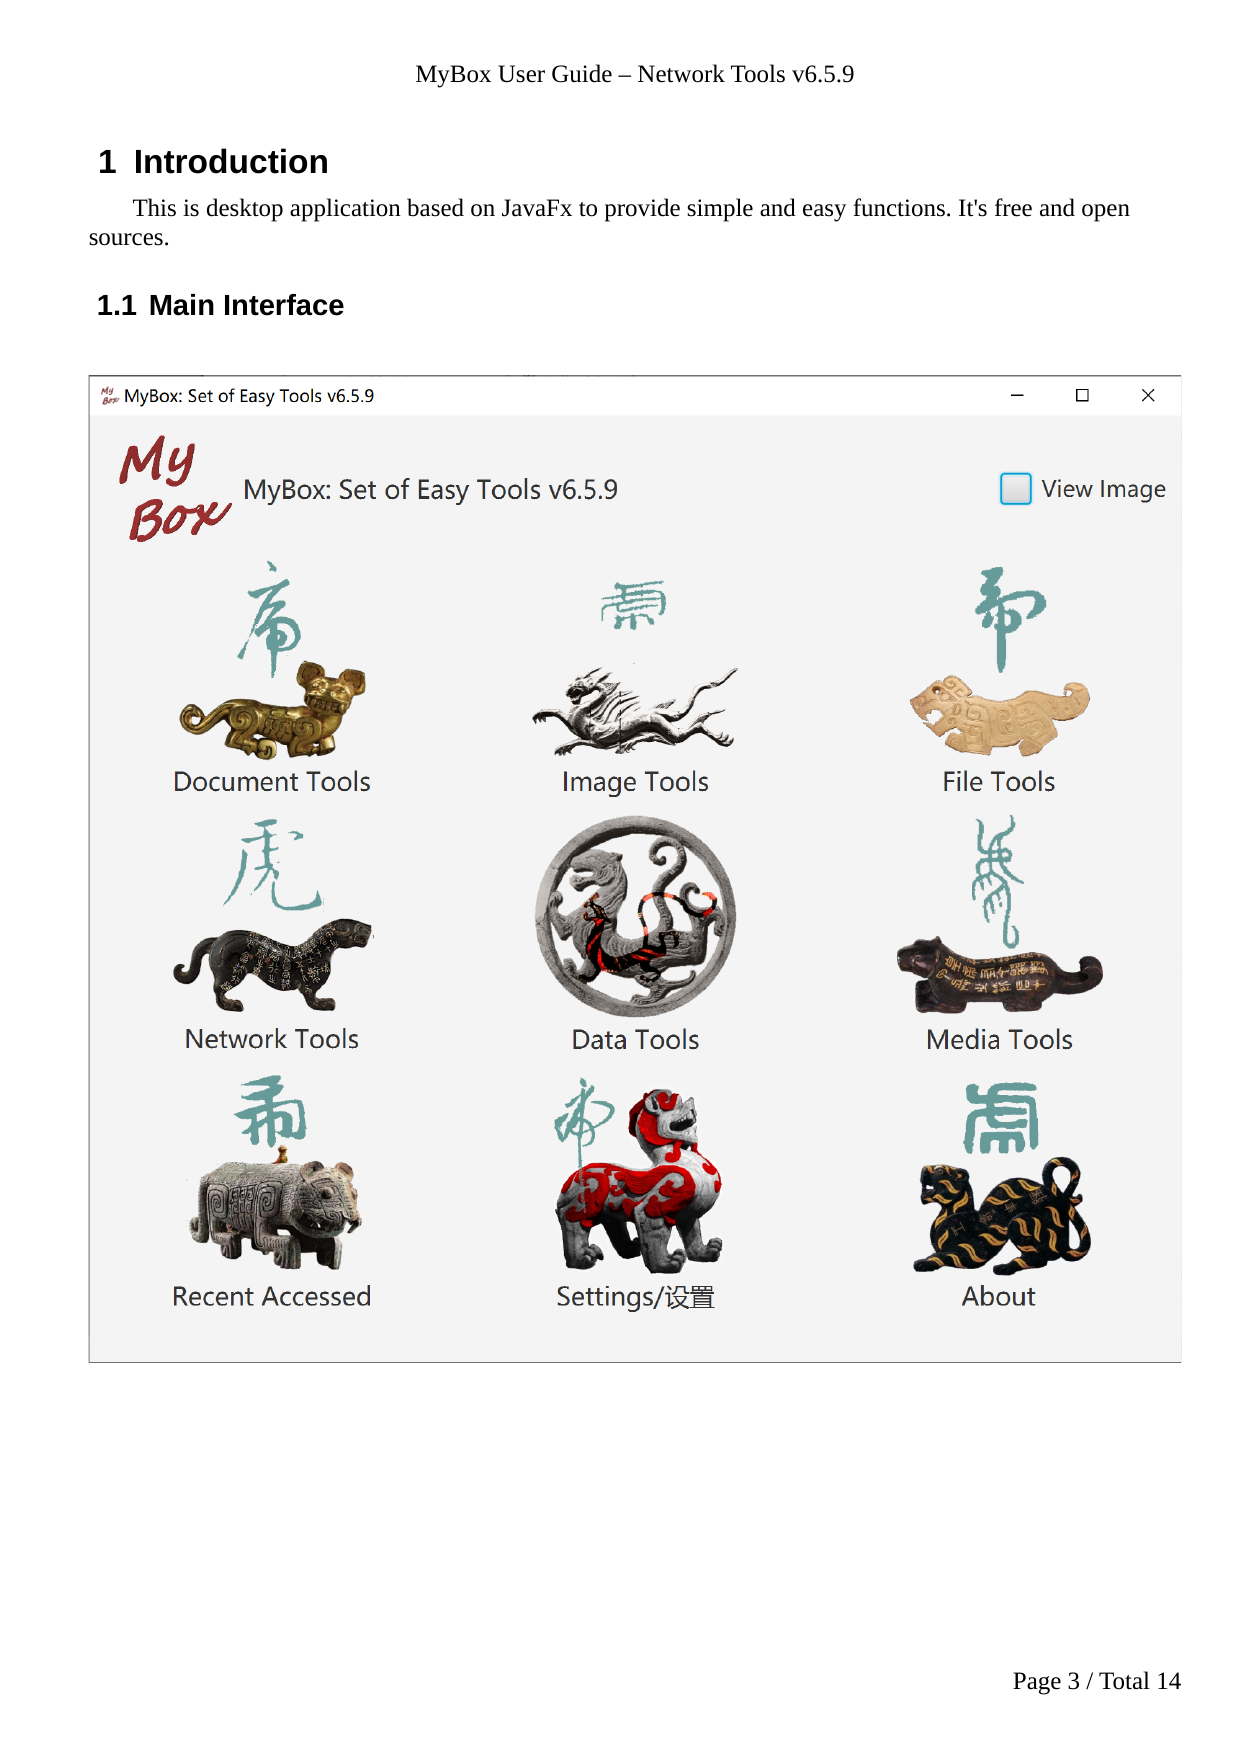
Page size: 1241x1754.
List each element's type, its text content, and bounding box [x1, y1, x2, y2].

subtitle Main Interface [88, 288, 1181, 322]
picture [88, 375, 1182, 1363]
subtitle Introduction [88, 142, 1181, 181]
text This is desktop application based on JavaFx to provide simple and easy functions. It's free and open sources. [88, 193, 1181, 251]
